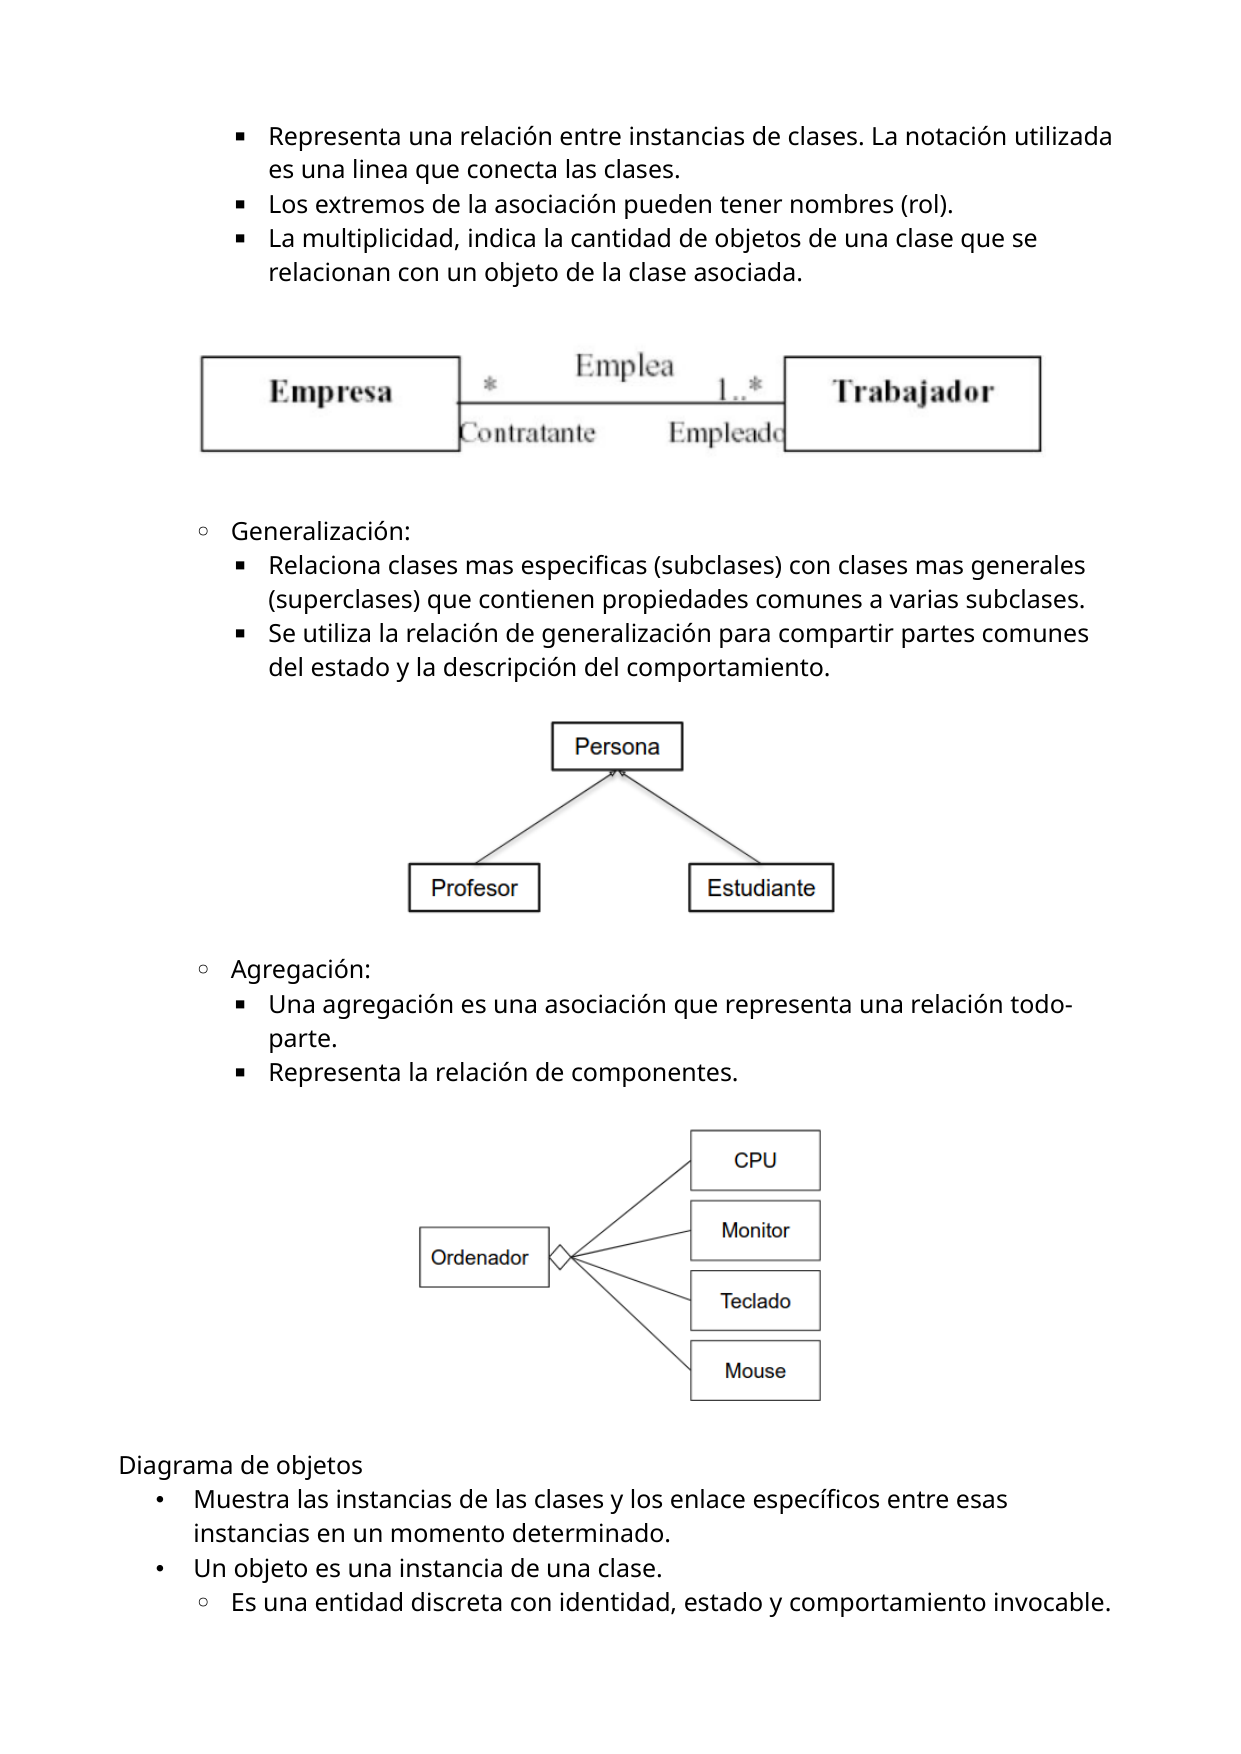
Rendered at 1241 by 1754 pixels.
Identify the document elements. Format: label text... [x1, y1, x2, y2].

list Representa una relación entre instancias de clases. La notación utilizada es una linea que conecta las clases. [231, 118, 1122, 186]
list Muestra las instancias de las clases y los enlace específicos entre esas instancias en un momento determinado. [156, 1482, 1122, 1550]
picture [406, 1122, 834, 1414]
picture [193, 322, 1047, 480]
list Es una entidad discreta con identidad, estado y comportamiento invocable. [193, 1584, 1122, 1618]
list Los extremos de la asociación pueden tener nombres (rol). [231, 186, 1122, 220]
list Relaciona clases mas especificas (subclases) con clases mas generales (superclases) que contienen propiedades comunes a varias subclases. [231, 547, 1122, 615]
list Generalización: [193, 513, 1122, 547]
list Se utiliza la relación de generalización para compartir partes comunes del estado y la descripción del comportamiento. [231, 615, 1122, 683]
list La multiplicidad, indica la cantidad de objetos de una clase que se relacionan con un objeto de la clase asociada. [231, 220, 1122, 288]
list Un objeto es una instancia de una clase. [156, 1550, 1122, 1584]
list Una agregación es una asociación que representa una relación todo-parte. [231, 986, 1122, 1054]
list Representa la relación de componentes. [231, 1054, 1122, 1088]
list Agregación: [193, 952, 1122, 986]
text Diagrama de objetos [118, 1448, 1122, 1482]
picture [393, 717, 847, 919]
